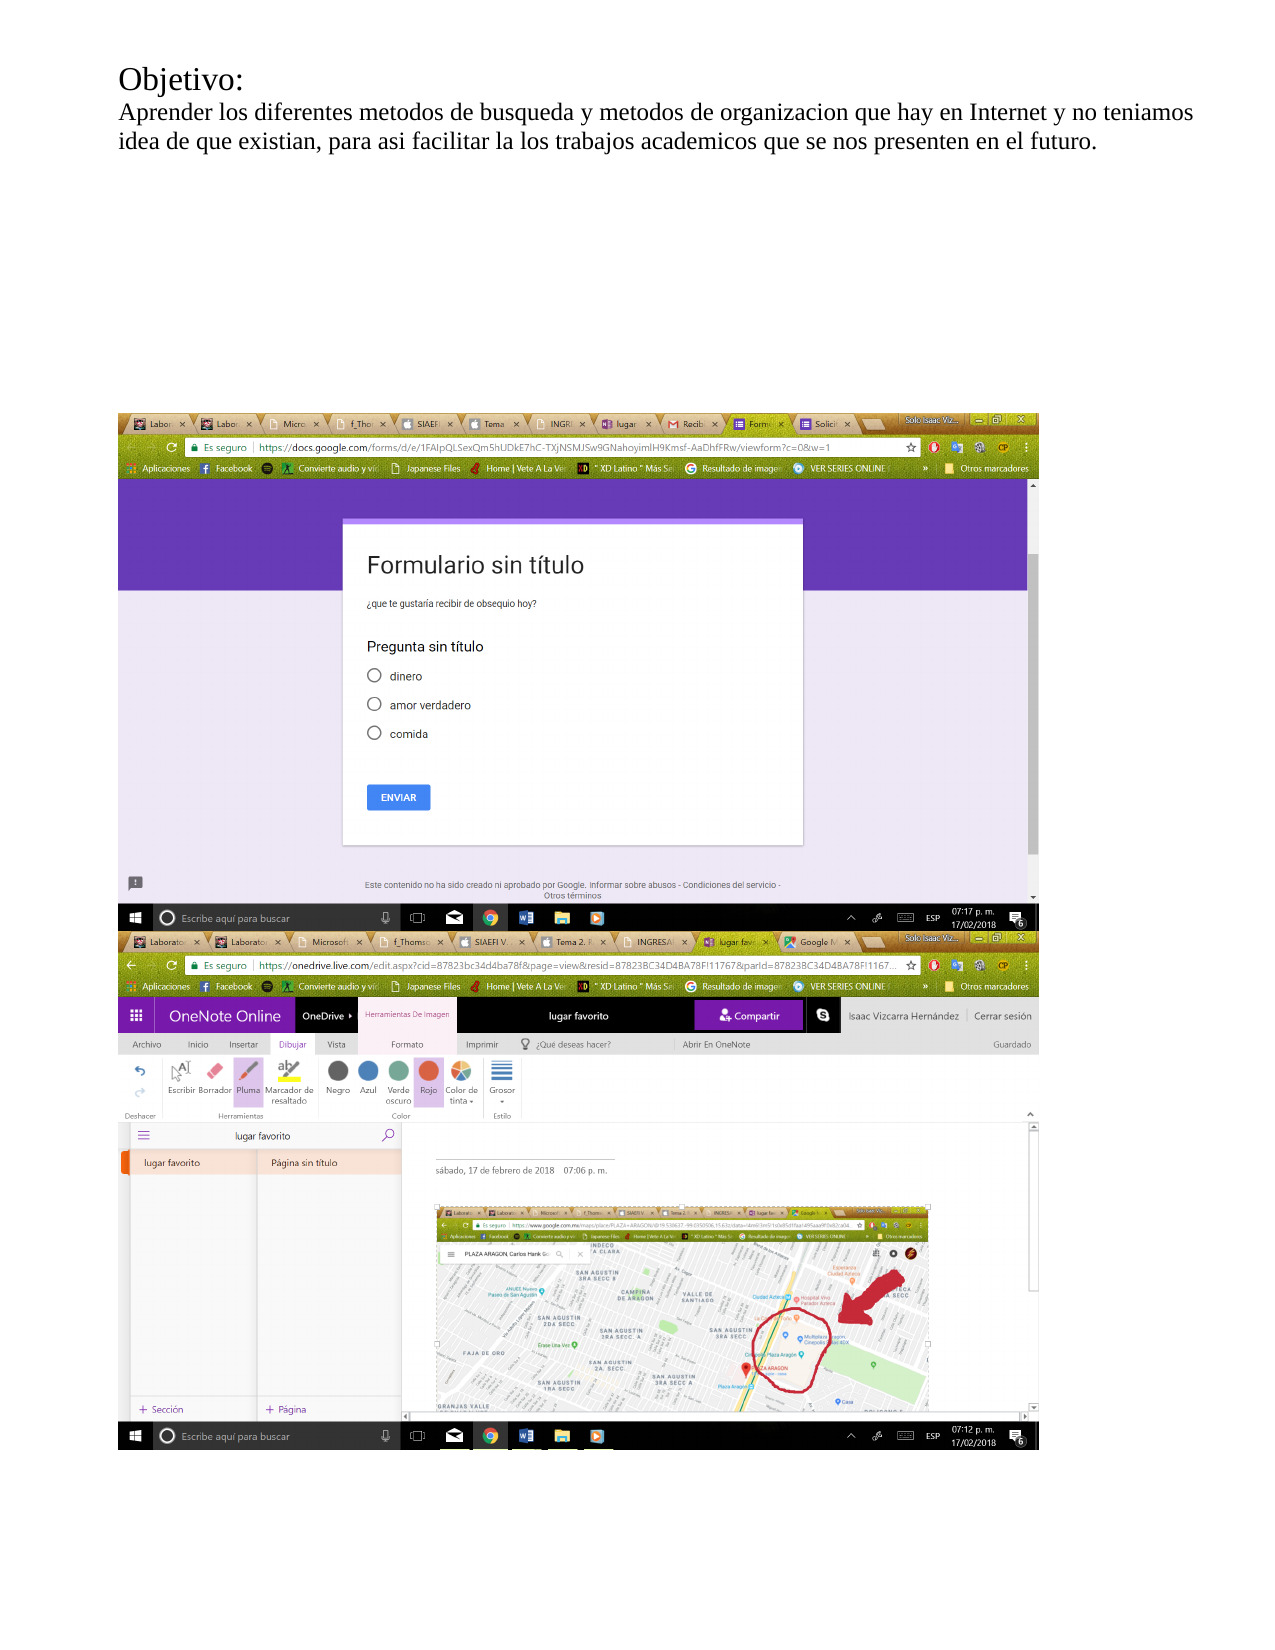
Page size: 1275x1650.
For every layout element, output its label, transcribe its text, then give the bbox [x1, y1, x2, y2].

text Aprender los diferentes metodos de busqueda y metodos de organizacion que hay en Internet y no teniamos idea de que existian, para asi facilitar la los trabajos academicos que se nos presenten en el futuro. [118, 97, 1205, 155]
text Objetivo: [118, 59, 1205, 97]
